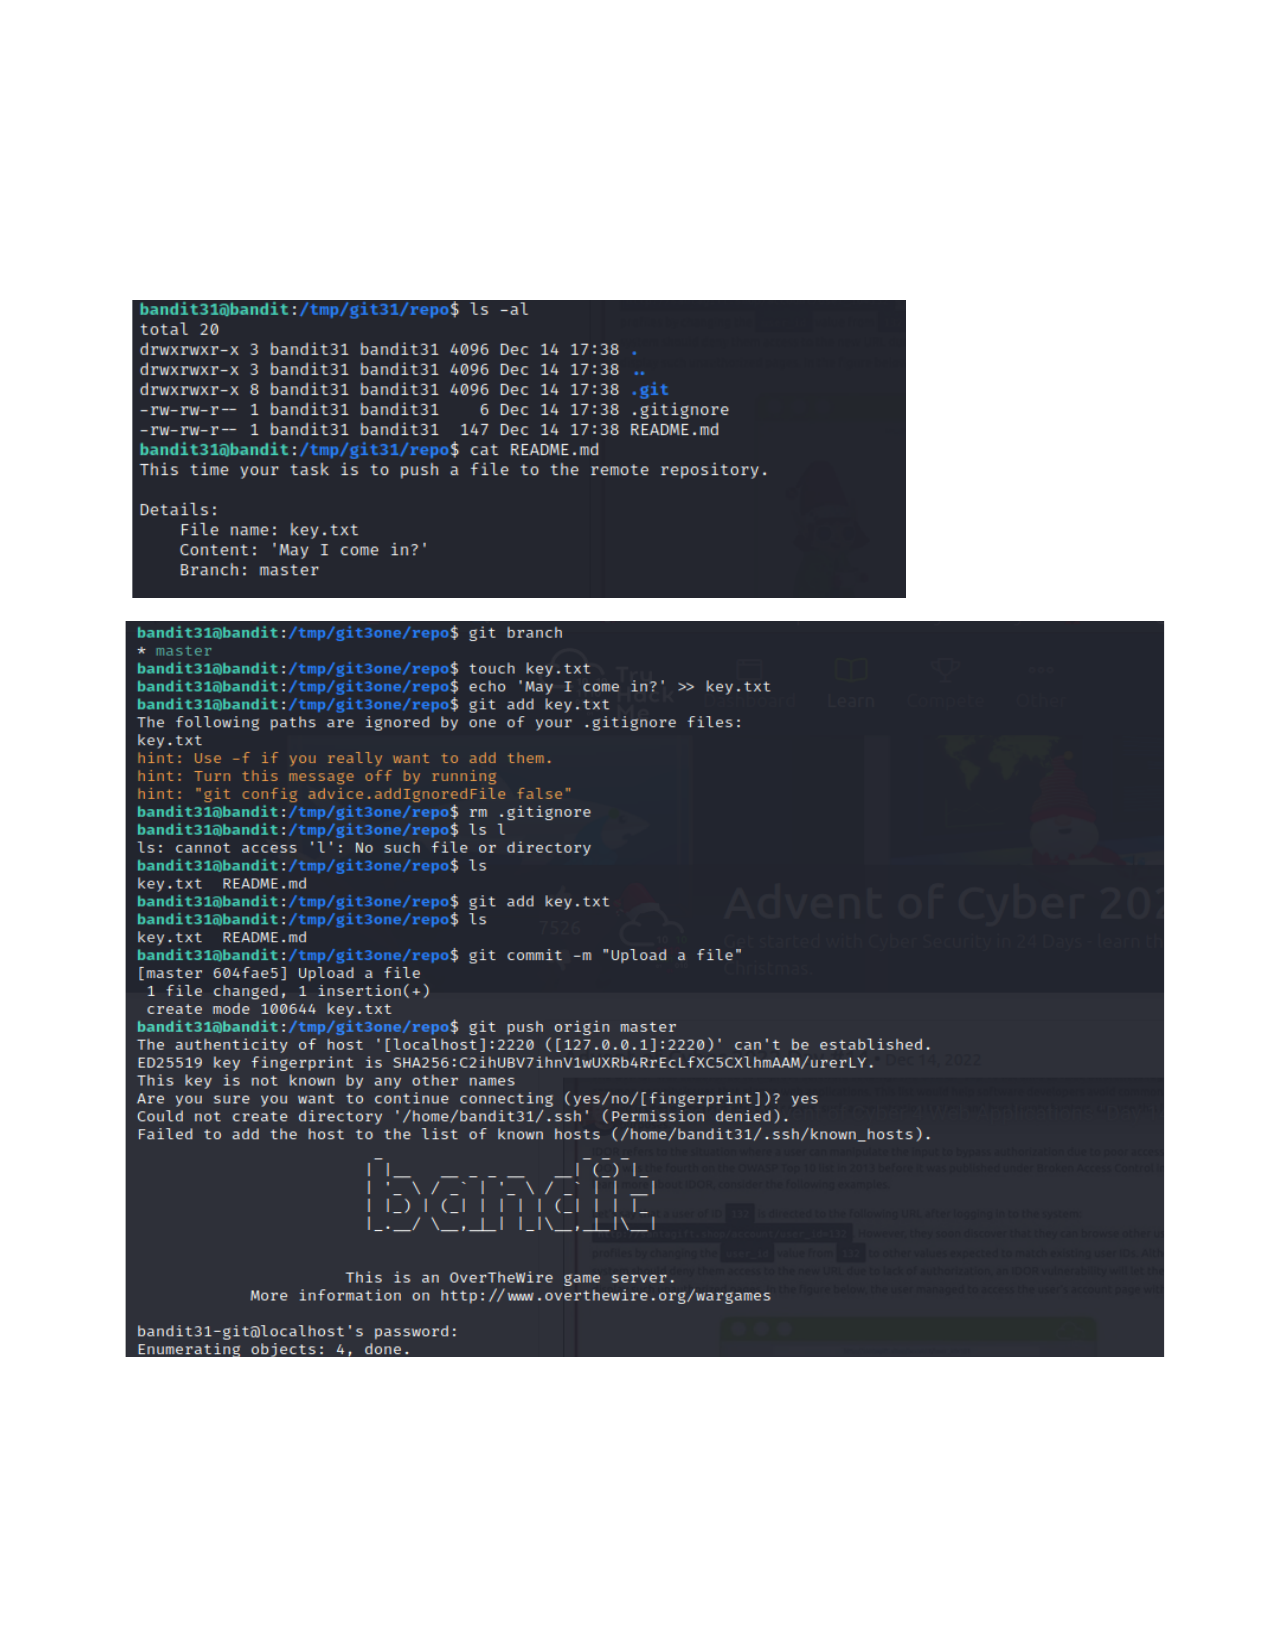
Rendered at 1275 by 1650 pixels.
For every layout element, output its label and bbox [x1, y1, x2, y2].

picture [125, 621, 1165, 1357]
picture [132, 300, 906, 598]
